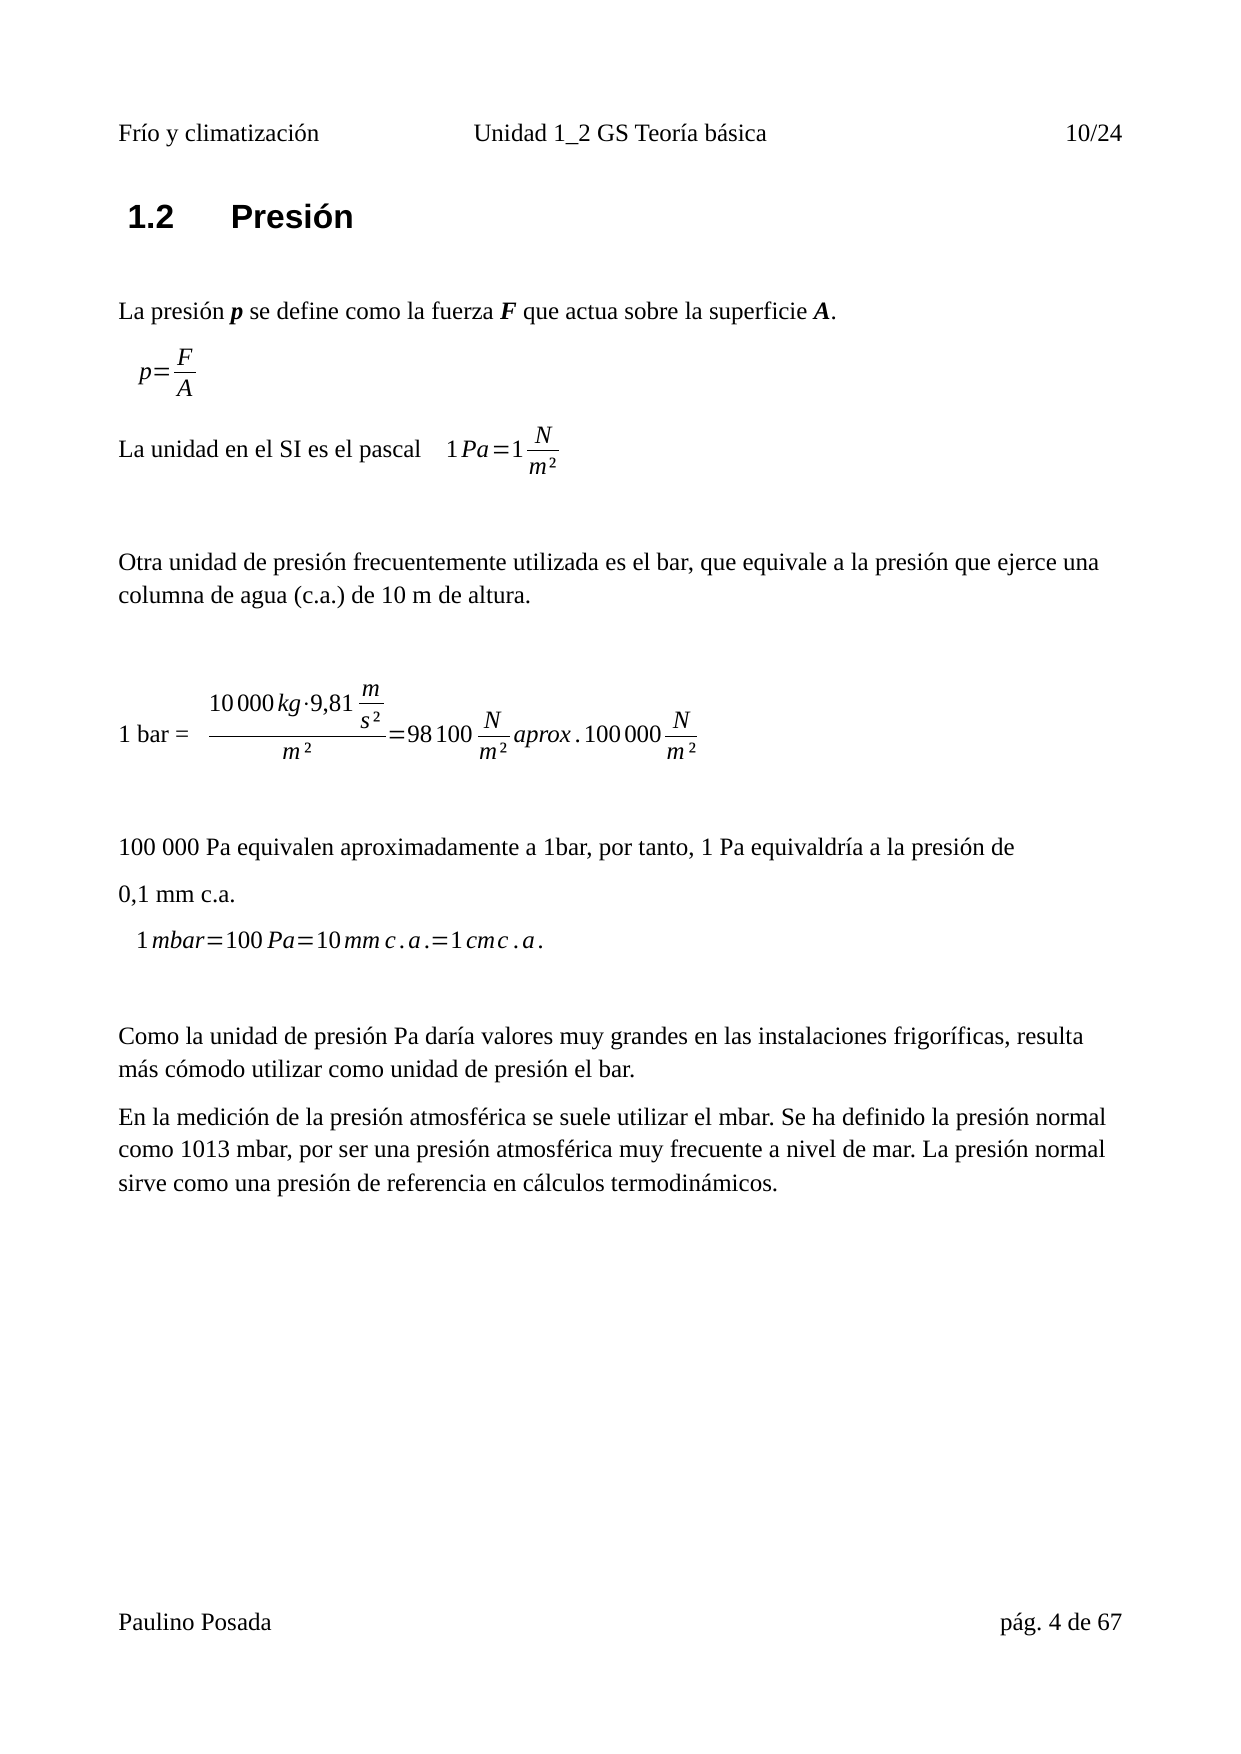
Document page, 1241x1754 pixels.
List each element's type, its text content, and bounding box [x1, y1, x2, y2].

text 1 bar = [118, 675, 1122, 765]
text Como la unidad de presión Pa daría valores muy grandes en las instalaciones frigoríficas, resulta más cómodo utilizar como unidad de presión el bar. [118, 1021, 1122, 1083]
text 0,1 mm c.a. [118, 879, 1122, 908]
text 100 000 Pa equivalen aproximadamente a 1bar, por tanto, 1 Pa equivaldría a la presión de [118, 832, 1122, 860]
subtitle Presión [118, 197, 1122, 236]
text La presión p se define como la fuerza F que actua sobre la superficie A. [118, 296, 1122, 325]
text En la medición de la presión atmosférica se suele utilizar el mbar. Se ha definido la presión normal como 1013 mbar, por ser una presión atmosférica muy frecuente a nivel de mar. La presión normal sirve como una presión de referencia en cálculos termodinámicos. [118, 1102, 1122, 1196]
text La unidad en el SI es el pascal [118, 421, 1122, 480]
text Otra unidad de presión frecuentemente utilizada es el bar, que equivale a la presión que ejerce una columna de agua (c.a.) de 10 m de altura. [118, 547, 1122, 608]
